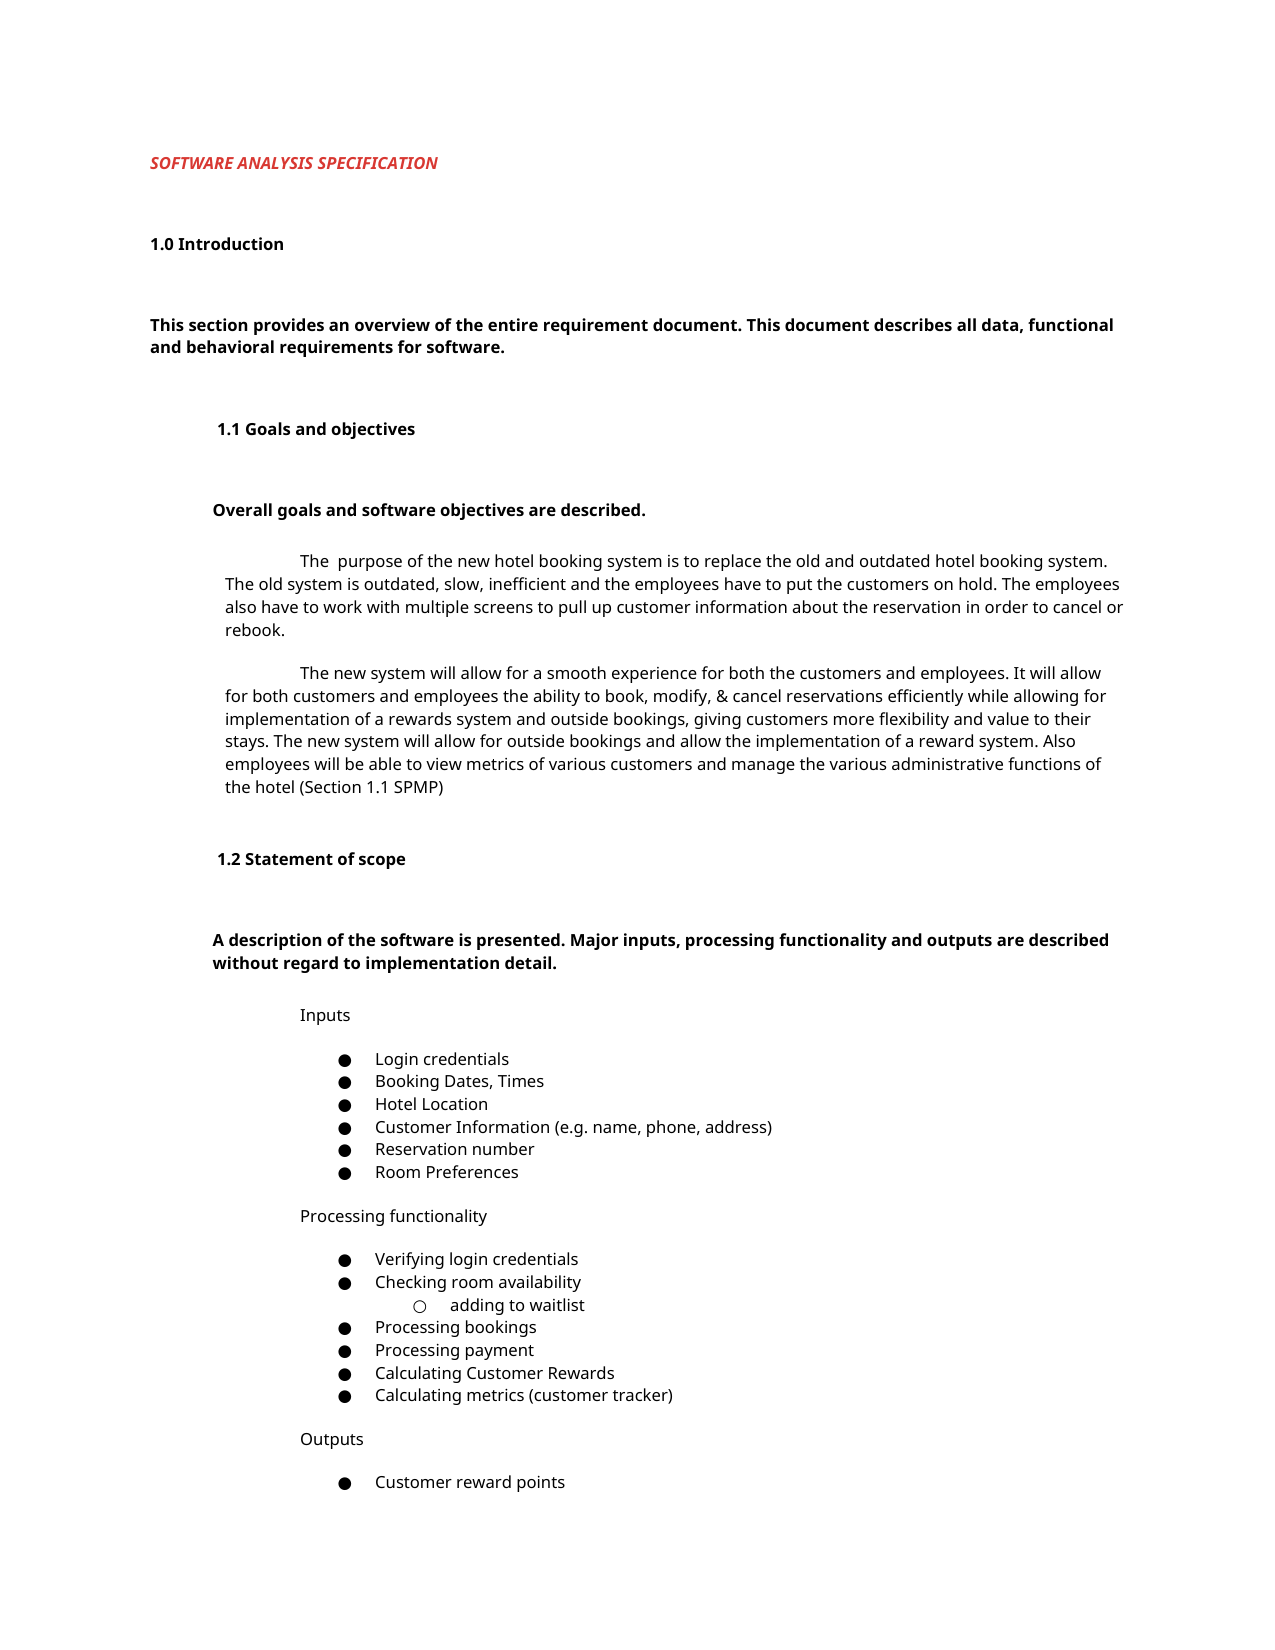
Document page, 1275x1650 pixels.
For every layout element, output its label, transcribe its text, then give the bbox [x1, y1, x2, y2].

list Calculating Customer Rewards [337, 1361, 1125, 1384]
list Booking Dates, Times [337, 1070, 1125, 1093]
subtitle 1.0 Introduction [150, 232, 1125, 255]
list adding to waitlist [412, 1293, 1125, 1316]
list Calculating metrics (customer tracker) [337, 1384, 1125, 1407]
subtitle This section provides an overview of the entire requirement document. This document describes all data, functional and behavioral requirements for software. [150, 313, 1125, 359]
list Processing bookings [337, 1316, 1125, 1339]
list Room Preferences [337, 1161, 1125, 1183]
subtitle A description of the software is presented. Major inputs, processing functionality and outputs are described without regard to implementation detail. [212, 929, 1125, 974]
subtitle 1.1 Goals and objectives [212, 417, 1125, 440]
list Reservation number [337, 1138, 1125, 1161]
list Customer Information (e.g. name, phone, address) [337, 1115, 1125, 1138]
subtitle Overall goals and software objectives are described. [212, 498, 1125, 521]
subtitle The new system will allow for a smooth experience for both the customers and employees. It will allow for both customers and employees the ability to book, modify, & cancel reservations efficiently while allowing for implementation of a rewards system and outside bookings, giving customers more flexibility and value to their stays. The new system will allow for outside bookings and allow the implementation of a reward system. Also employees will be able to view metrics of various customers and manage the various administrative functions of the hotel (Section 1.1 SPMP) [225, 662, 1125, 798]
subtitle The purpose of the new hotel booking system is to replace the old and outdated hotel booking system. The old system is outdated, slow, inefficient and the employees have to put the customers on hold. The employees also have to work with multiple screens to pull up customer information about the reservation in order to cancel or rebook. [225, 550, 1125, 641]
list Login credentials [337, 1047, 1125, 1070]
subtitle Processing functionality [300, 1204, 1125, 1227]
list Verifying login credentials [337, 1248, 1125, 1271]
list Checking room availability [337, 1271, 1125, 1293]
subtitle 1.2 Statement of scope [212, 848, 1125, 871]
list Hotel Location [337, 1093, 1125, 1115]
list Processing payment [337, 1339, 1125, 1361]
list Customer reward points [337, 1471, 1125, 1494]
subtitle Inputs [300, 1004, 1125, 1026]
subtitle SOFTWARE ANALYSIS SPECIFICATION [150, 150, 1125, 174]
subtitle Outputs [300, 1428, 1125, 1450]
